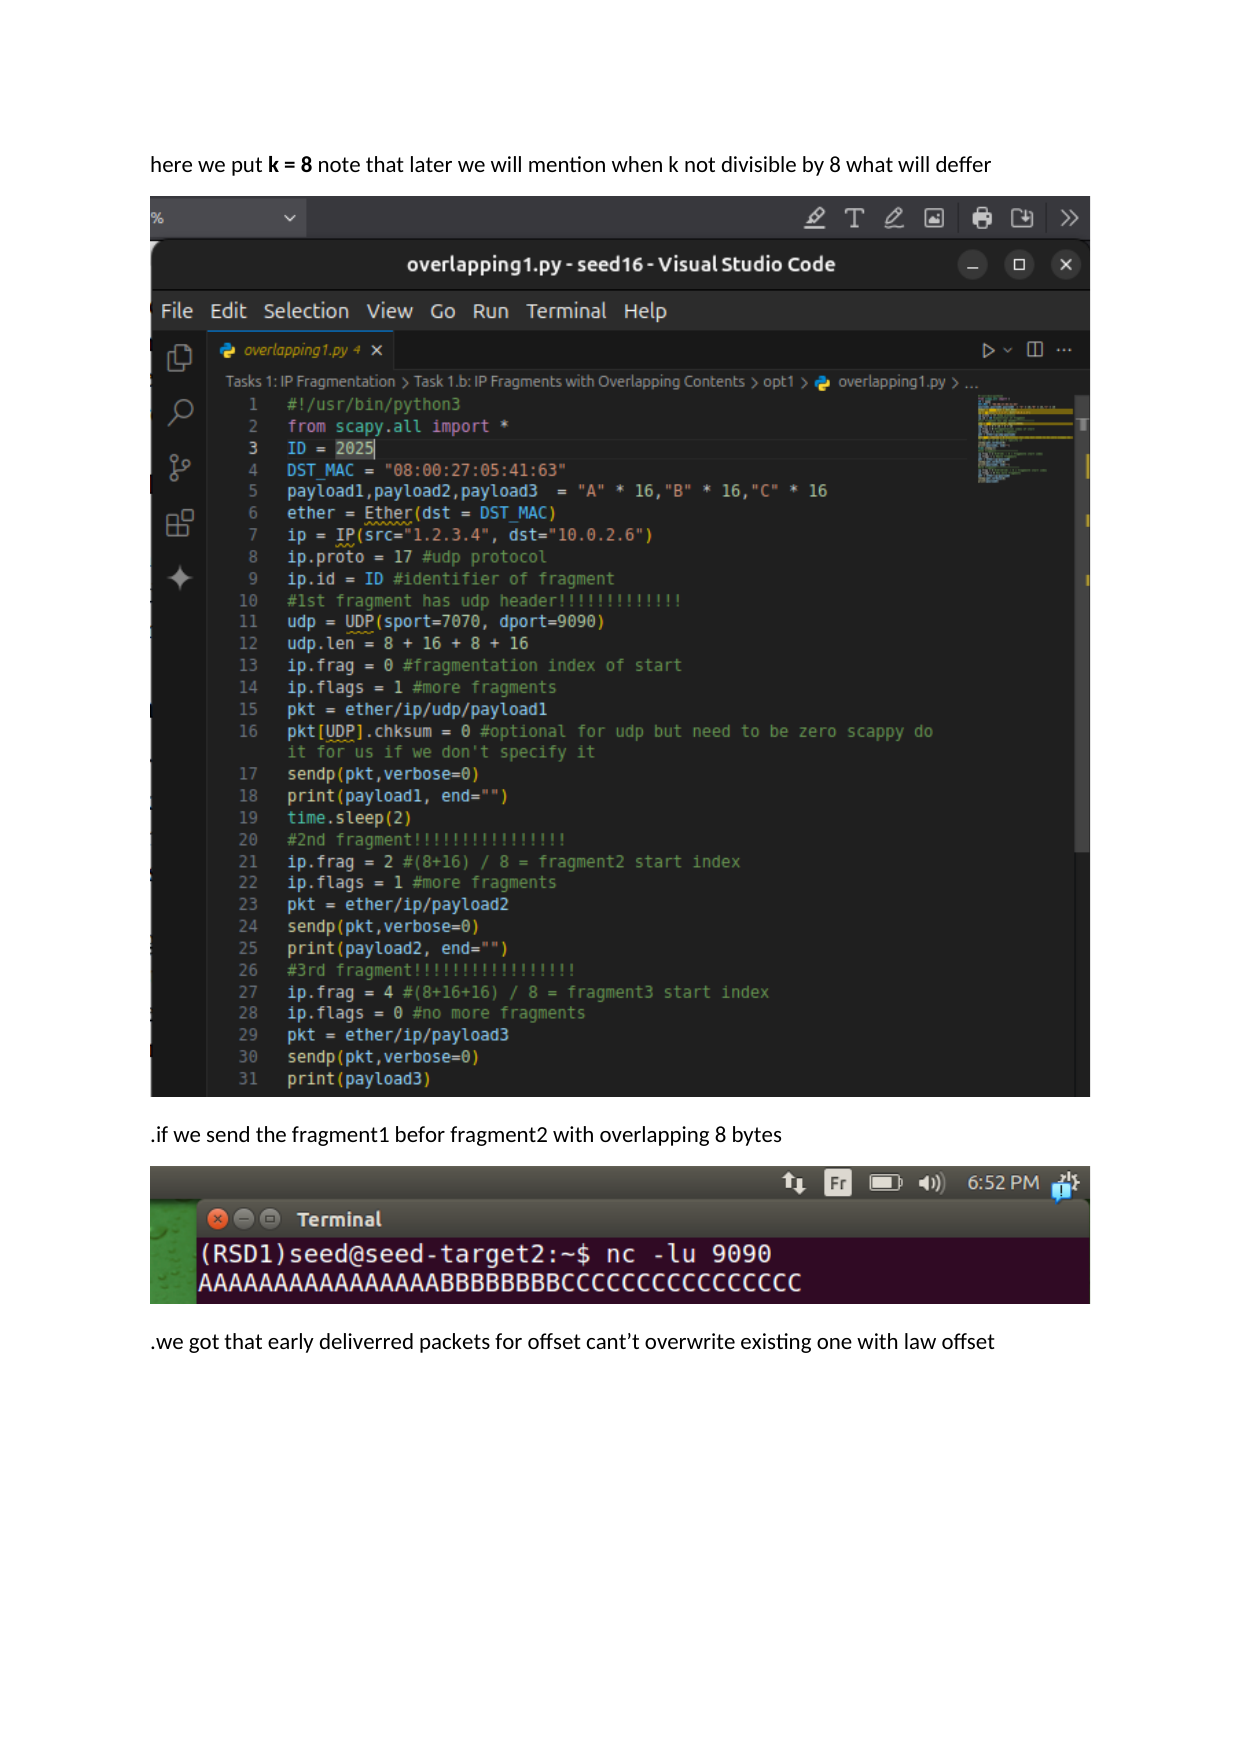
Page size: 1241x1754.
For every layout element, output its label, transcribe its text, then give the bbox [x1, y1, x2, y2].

text .if we send the fragment1 befor fragment2 with overlapping 8 bytes [150, 1097, 1090, 1148]
text .we got that early deliverred packets for offset cant’t overwrite existing one with law offset [150, 1304, 1090, 1355]
picture [150, 1166, 1091, 1304]
text here we put k = 8 note that later we will mention when k not divisible by 8 what will deffer [150, 150, 1090, 178]
picture [150, 196, 1091, 1097]
